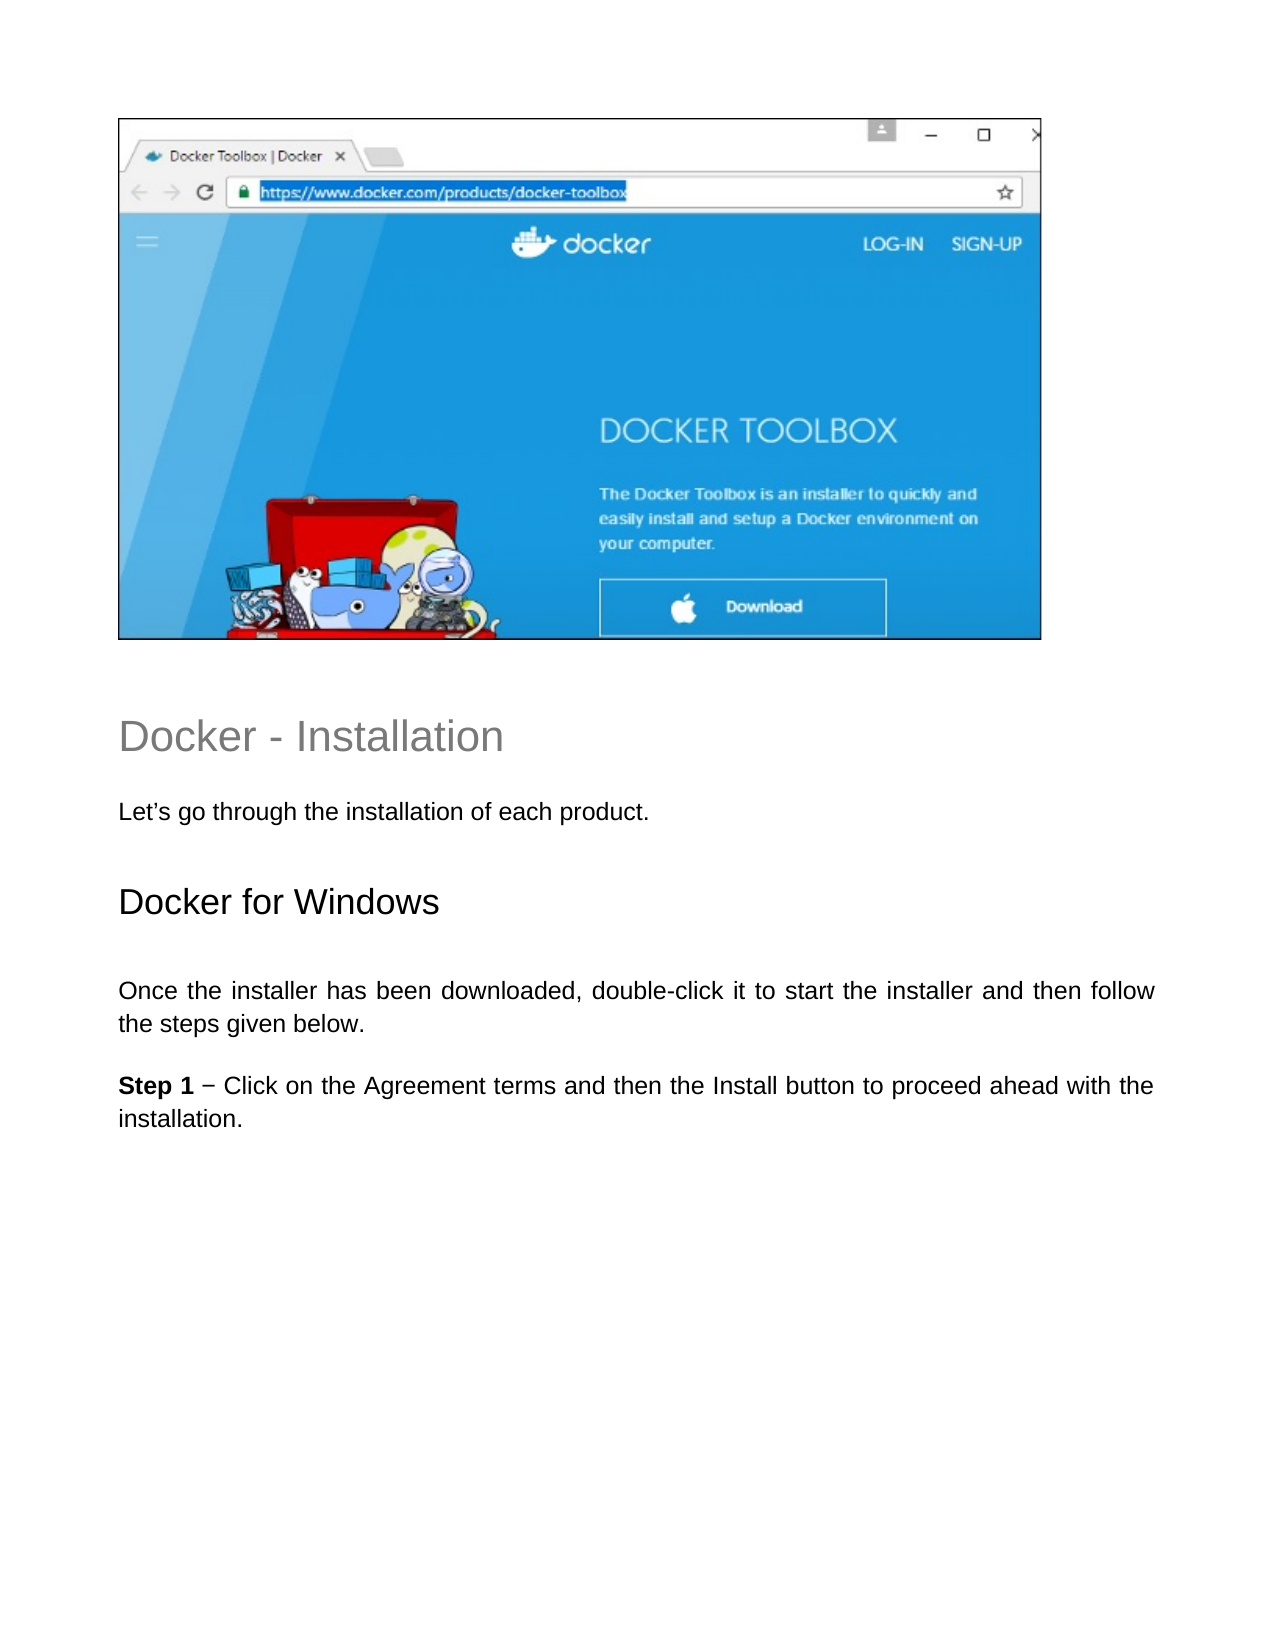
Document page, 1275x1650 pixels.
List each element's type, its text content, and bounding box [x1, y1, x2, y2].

picture [118, 118, 1042, 640]
text Docker - Installation [118, 674, 1157, 760]
subtitle Docker for Windows [118, 881, 1157, 922]
text Once the installer has been downloaded, double-click it to start the installer and then follow the steps given below. [118, 976, 1157, 1038]
text Let’s go through the installation of each product. [118, 797, 1157, 826]
text Step 1 − Click on the Agreement terms and then the Install button to proceed ahead with the installation. [118, 1071, 1157, 1133]
